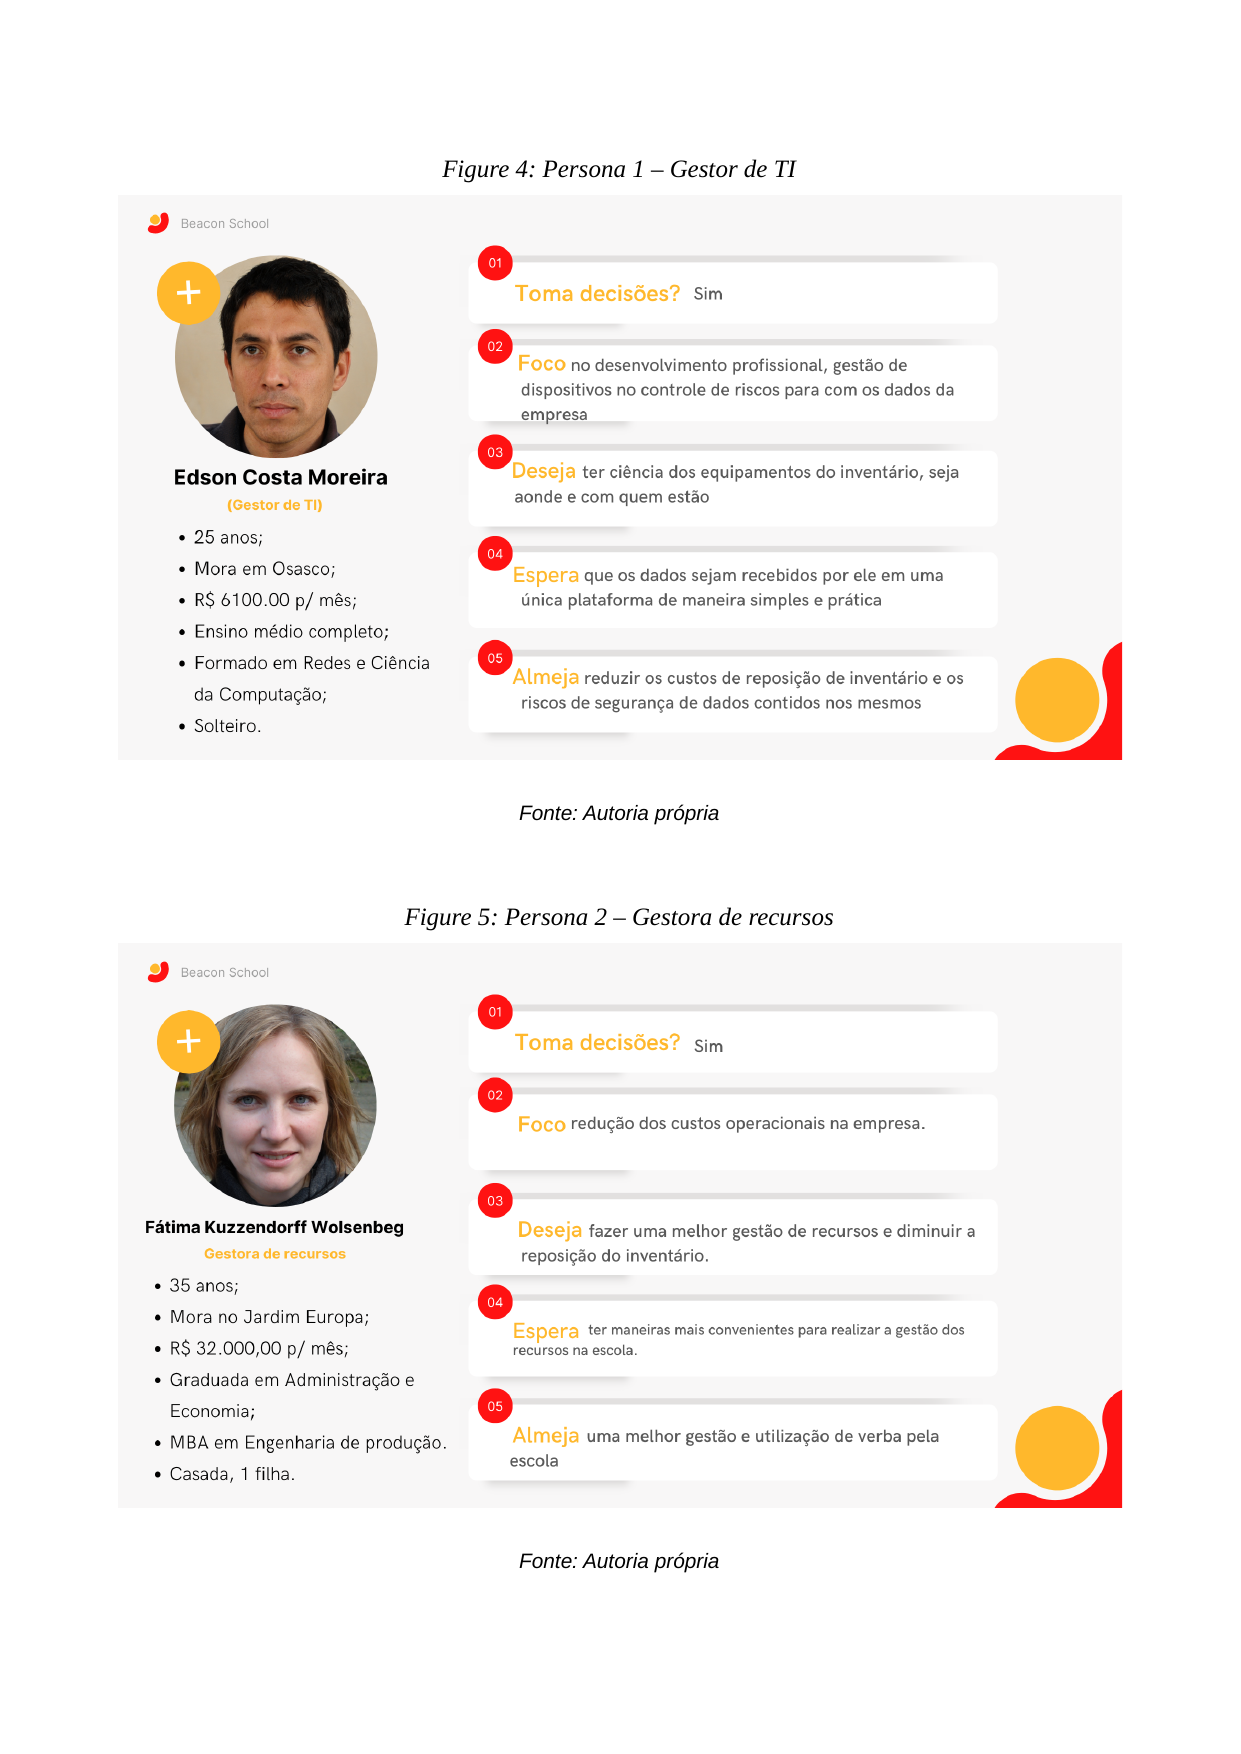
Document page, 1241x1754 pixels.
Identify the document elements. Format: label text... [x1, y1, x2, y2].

text [118, 931, 1122, 943]
text Figure 4: Persona 1 – Gestor de TI [118, 154, 1122, 182]
text Fonte: Autoria própria [118, 1508, 1122, 1573]
picture [118, 195, 1123, 760]
text [118, 889, 1122, 902]
text Figure 5: Persona 2 – Gestora de recursos [118, 902, 1122, 931]
picture [118, 943, 1123, 1508]
text Fonte: Autoria própria [118, 760, 1122, 824]
text [118, 182, 1122, 195]
text [118, 118, 1122, 154]
